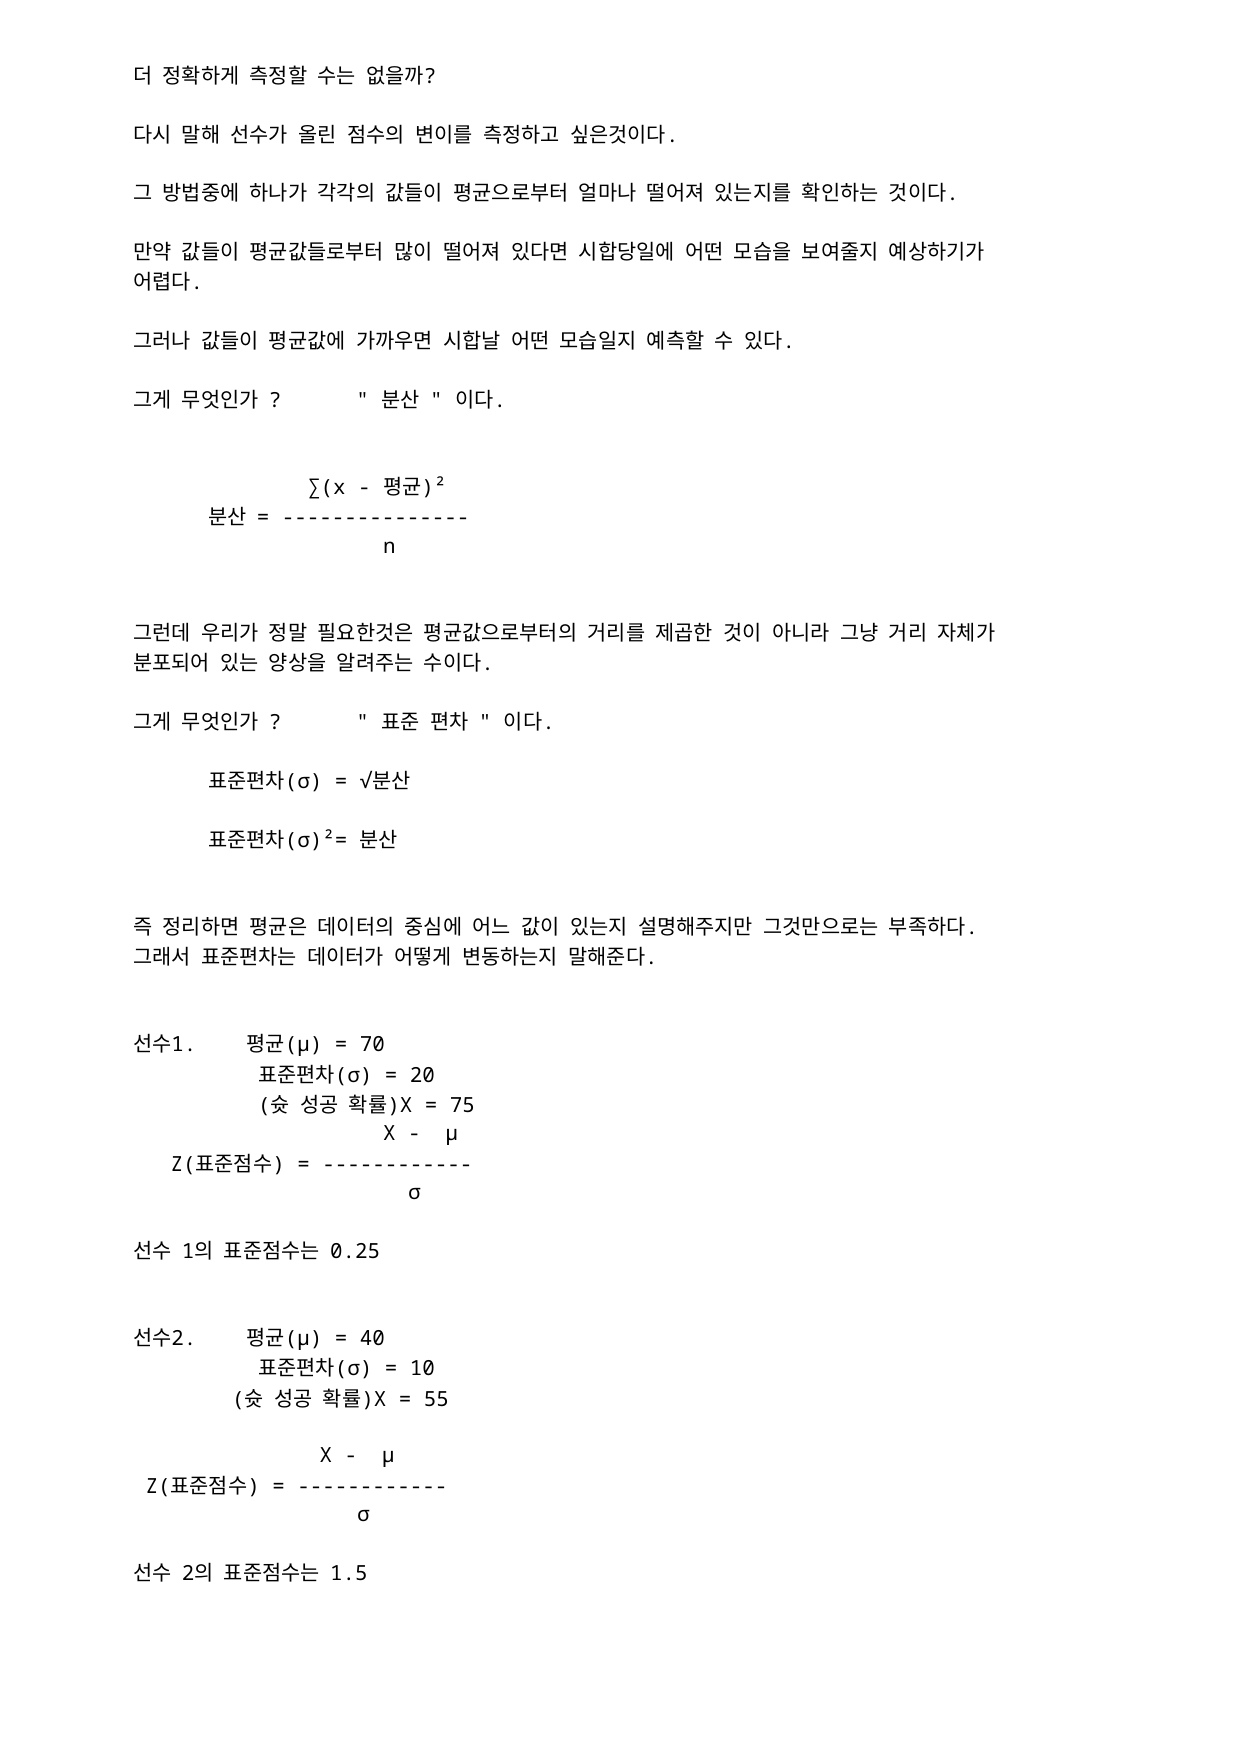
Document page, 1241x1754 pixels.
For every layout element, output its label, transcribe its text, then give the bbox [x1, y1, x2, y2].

text 더 정확하게 측정할 수는 없을까? [59, 59, 1181, 89]
text 다시 말해 선수가 올린 점수의 변이를 측정하고 싶은것이다. [59, 118, 1181, 148]
text Z(표준점수) = ------------ [59, 1469, 1181, 1499]
text 선수2. 평균(μ) = 40 [59, 1321, 1181, 1352]
text σ [59, 1177, 1181, 1206]
text 그게 무엇인가 ? " 분산 " 이다. [59, 383, 1181, 413]
text 그게 무엇인가 ? " 표준 편차 " 이다. [59, 705, 1181, 736]
text 그래서 표준편차는 데이터가 어떻게 변동하는지 말해준다. [59, 940, 1181, 971]
text 선수 2의 표준점수는 1.5 [59, 1556, 1181, 1587]
text 선수 1의 표준점수는 0.25 [59, 1234, 1181, 1264]
text X - μ [59, 1118, 1181, 1147]
text 표준편차(σ) = 20 [59, 1058, 1181, 1088]
text X - μ [59, 1441, 1181, 1469]
text (슛 성공 확률)X = 75 [59, 1088, 1181, 1118]
text 분포되어 있는 양상을 알려주는 수이다. [59, 647, 1181, 677]
text 어렵다. [59, 266, 1181, 296]
text n [59, 531, 1181, 559]
text 즉 정리하면 평균은 데이터의 중심에 어느 값이 있는지 설명해주지만 그것만으로는 부족하다. [59, 910, 1181, 940]
text (슛 성공 확률)X = 55 [59, 1382, 1181, 1412]
text 그 방법중에 하나가 각각의 값들이 평균으로부터 얼마나 떨어져 있는지를 확인하는 것이다. [59, 177, 1181, 207]
text σ [59, 1499, 1181, 1528]
text 만약 값들이 평균값들로부터 많이 떨어져 있다면 시합당일에 어떤 모습을 보여줄지 예상하기가 [59, 235, 1181, 266]
text 표준편차(σ) = √분산 [59, 764, 1181, 794]
text 그런데 우리가 정말 필요한것은 평균값으로부터의 거리를 제곱한 것이 아니라 그냥 거리 자체가 [59, 616, 1181, 647]
text 표준편차(σ)²= 분산 [59, 823, 1181, 853]
text ∑(x - 평균)² [59, 470, 1181, 501]
text 그러나 값들이 평균값에 가까우면 시합날 어떤 모습일지 예측할 수 있다. [59, 324, 1181, 355]
text 표준편차(σ) = 10 [59, 1352, 1181, 1382]
text 선수1. 평균(μ) = 70 [59, 1027, 1181, 1058]
text Z(표준점수) = ------------ [59, 1147, 1181, 1177]
text 분산 = --------------- [59, 501, 1181, 531]
